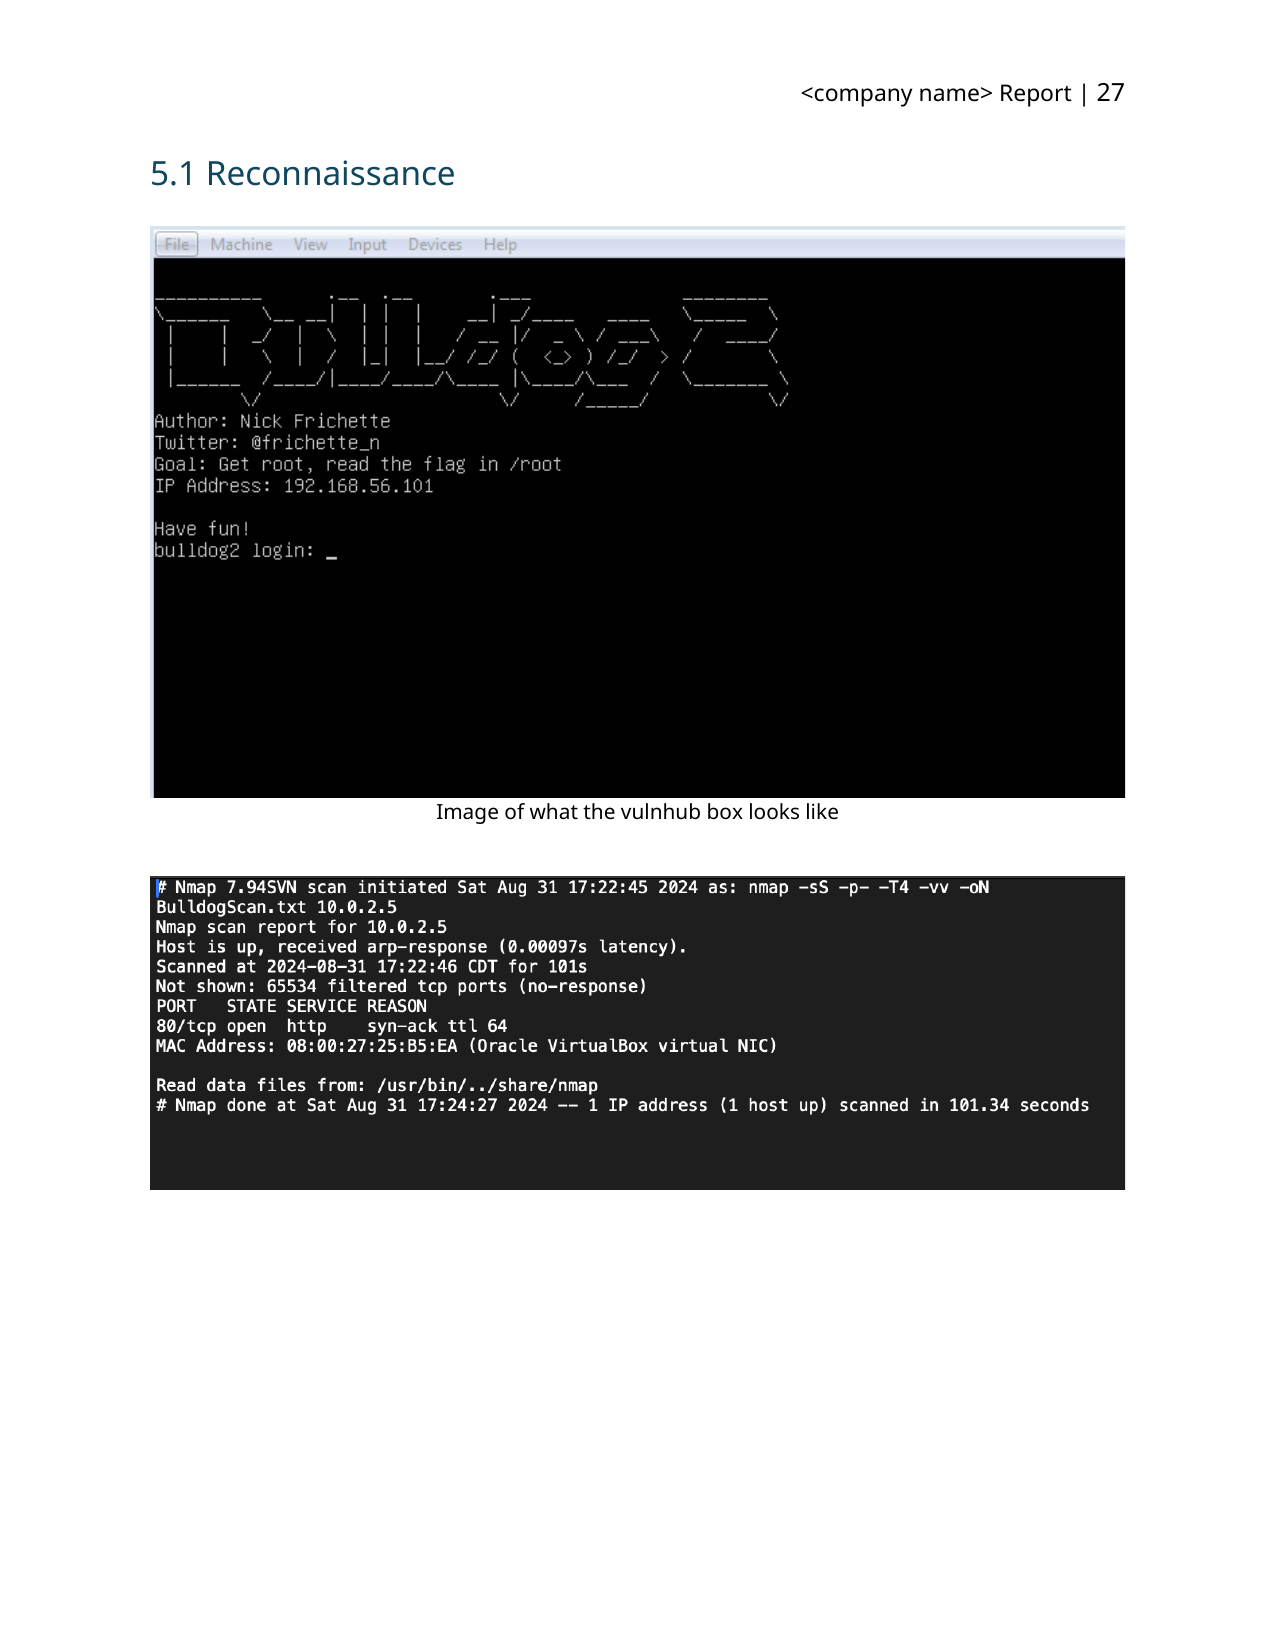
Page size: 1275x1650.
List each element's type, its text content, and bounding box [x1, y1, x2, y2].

subtitle 5.1 Reconnaissance [150, 150, 1125, 195]
picture [150, 226, 1125, 798]
text Image of what the vulnhub box looks like [150, 798, 1125, 826]
picture [150, 876, 1125, 1190]
